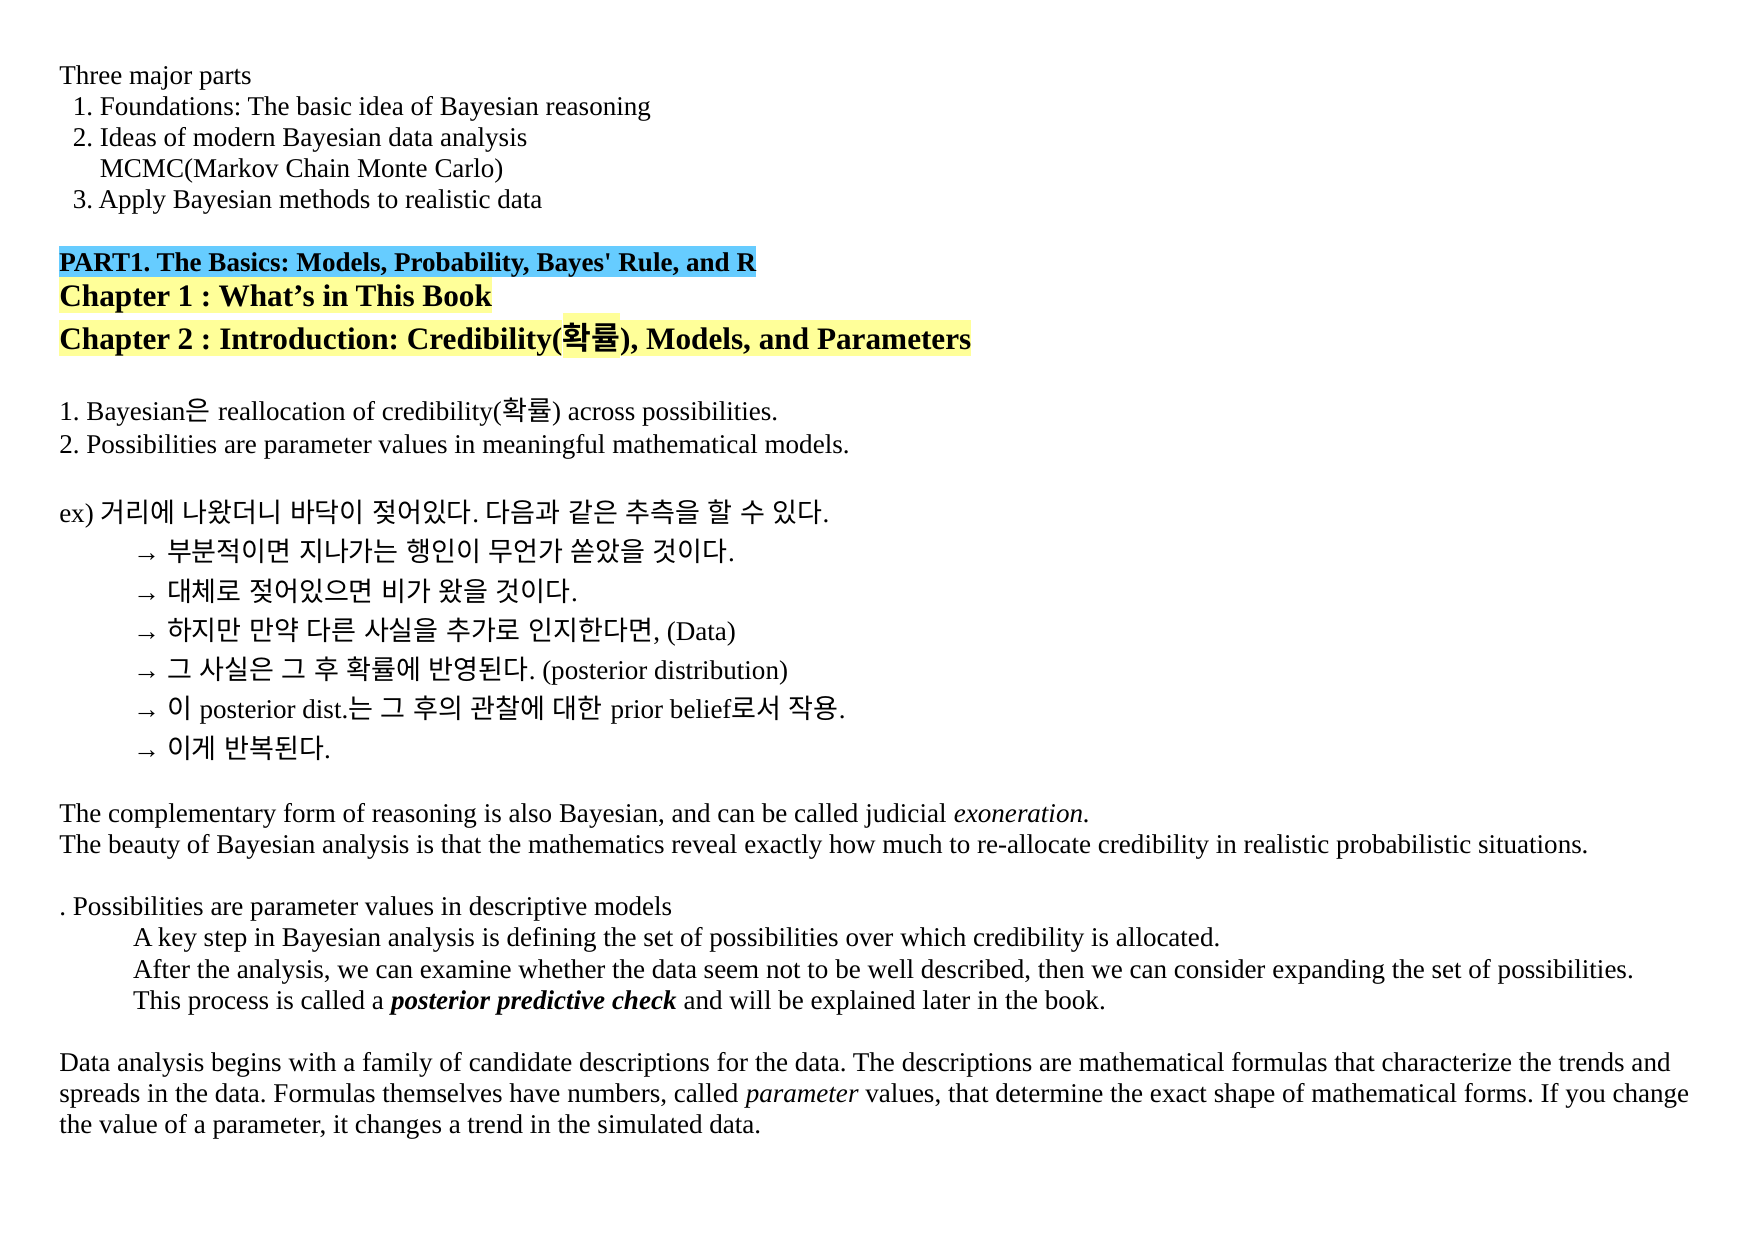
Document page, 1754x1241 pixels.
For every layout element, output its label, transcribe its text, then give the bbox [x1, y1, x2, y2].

text This process is called a posterior predictive check and will be explained later in the book. [59, 984, 1695, 1015]
text Three major parts [59, 59, 1695, 90]
text . Possibilities are parameter values in descriptive models [59, 890, 1695, 922]
text A key step in Bayesian analysis is defining the set of possibilities over which credibility is allocated. [59, 922, 1695, 953]
text 3. Apply Bayesian methods to realistic data [59, 184, 1695, 215]
text → 이 posterior dist.는 그 후의 관찰에 대한 prior belief로서 작용. [59, 687, 1695, 727]
text ex) 거리에 나왔더니 바닥이 젖어있다. 다음과 같은 추측을 할 수 있다. [59, 491, 1695, 530]
text → 부분적이면 지나가는 행인이 무언가 쏟았을 것이다. [59, 530, 1695, 569]
text → 그 사실은 그 후 확률에 반영된다. (posterior distribution) [59, 648, 1695, 687]
text 1. Bayesian은 reallocation of credibility(확률) across possibilities. [59, 389, 1695, 429]
text → 하지만 만약 다른 사실을 추가로 인지한다면, (Data) [59, 609, 1695, 648]
text 2. Ideas of modern Bayesian data analysis [59, 121, 1695, 152]
text Chapter 2 : Introduction: Credibility(확률), Models, and Parameters [59, 313, 1695, 358]
text The beauty of Bayesian analysis is that the mathematics reveal exactly how much to re-allocate credibility in realistic probabilistic situations. [59, 828, 1695, 859]
text Chapter 1 : What’s in This Book [59, 277, 1695, 313]
text The complementary form of reasoning is also Bayesian, and can be called judicial exoneration. [59, 797, 1695, 828]
text 2. Possibilities are parameter values in meaningful mathematical models. [59, 429, 1695, 460]
text PART1. The Basics: Models, Probability, Bayes' Rule, and R [59, 246, 1695, 277]
text → 대체로 젖어있으면 비가 왔을 것이다. [59, 569, 1695, 609]
text After the analysis, we can examine whether the data seem not to be well described, then we can consider expanding the set of possibilities. [59, 953, 1695, 984]
text Data analysis begins with a family of candidate descriptions for the data. The descriptions are mathematical formulas that characterize the trends and spreads in the data. Formulas themselves have numbers, called parameter values, that determine the exact shape of mathematical forms. If you change the value of a parameter, it changes a trend in the simulated data. [59, 1046, 1695, 1139]
text MCMC(Markov Chain Monte Carlo) [59, 152, 1695, 184]
text → 이게 반복된다. [59, 727, 1695, 766]
text 1. Foundations: The basic idea of Bayesian reasoning [59, 90, 1695, 121]
